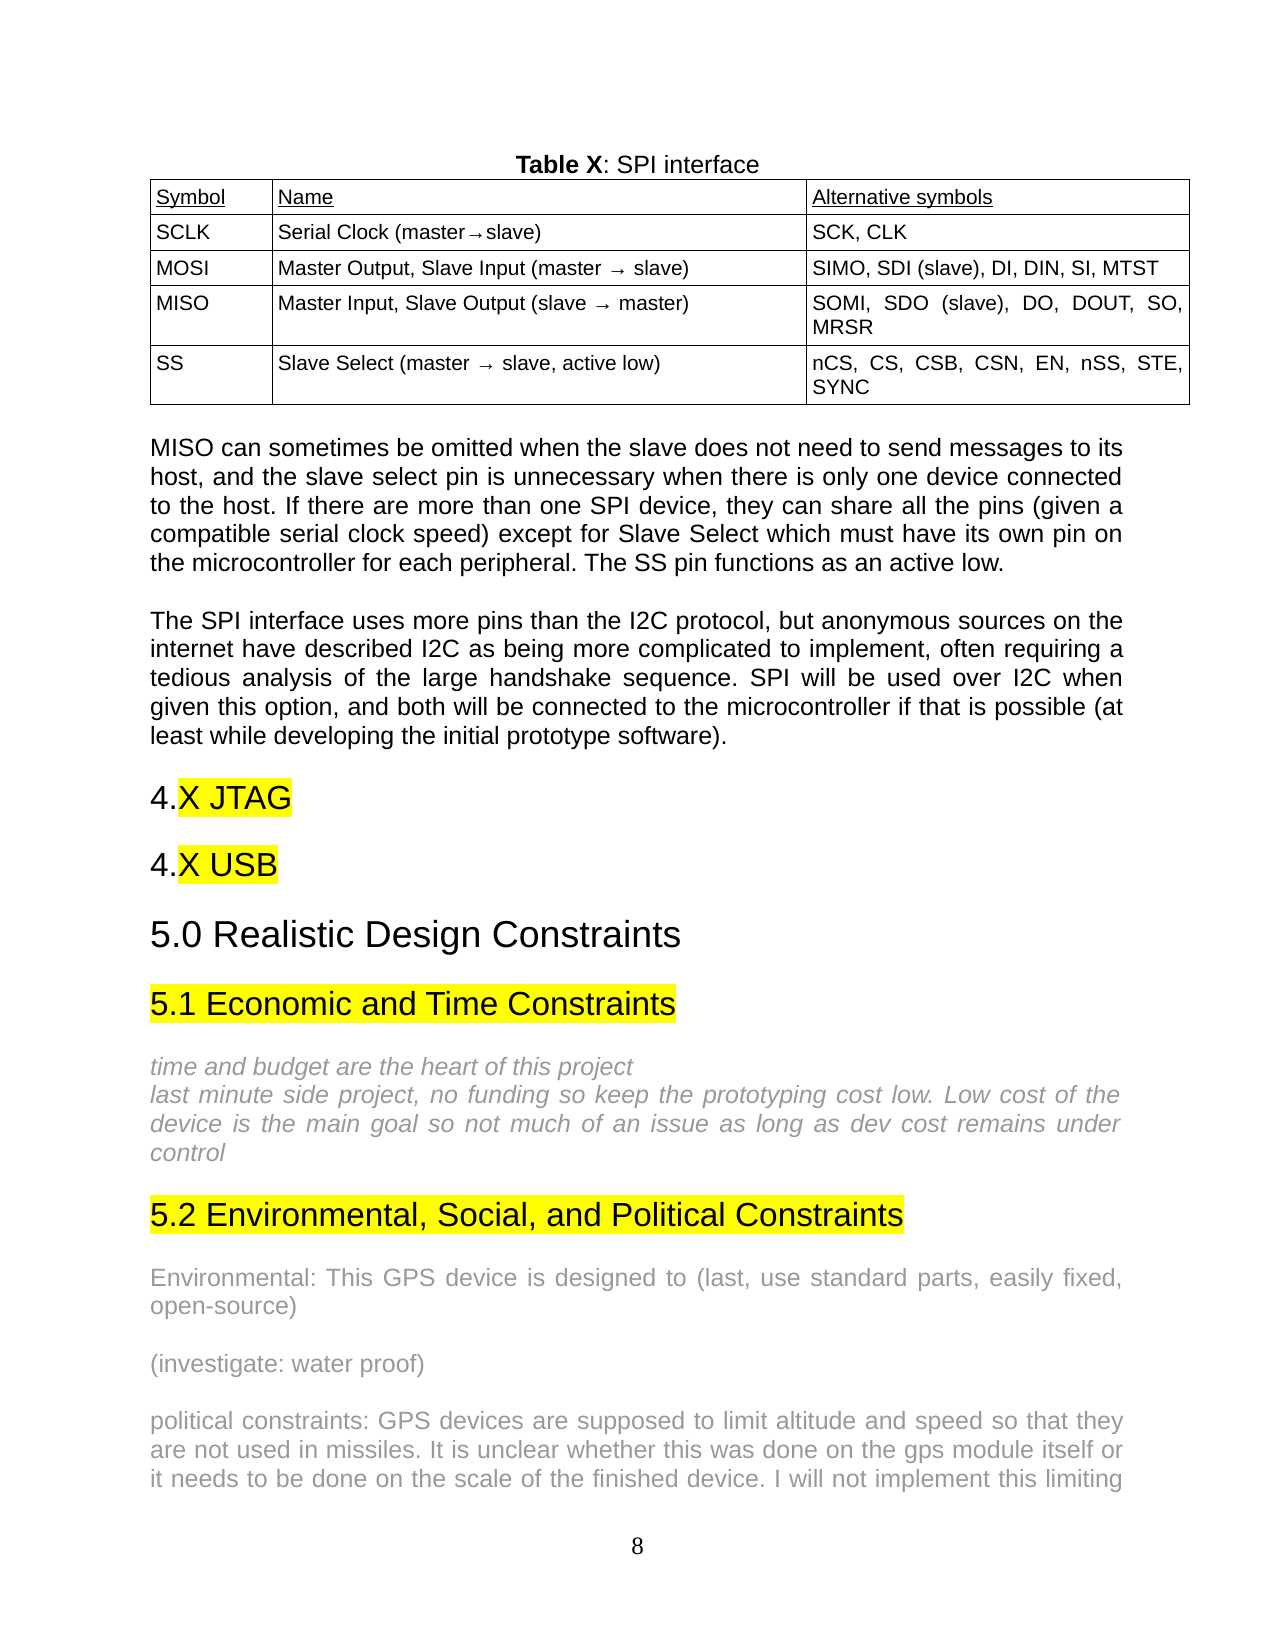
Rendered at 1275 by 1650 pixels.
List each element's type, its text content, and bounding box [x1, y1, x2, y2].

text last minute side project, no funding so keep the prototyping cost low. Low cost of the device is the main goal so not much of an issue as long as dev cost remains under control [150, 1080, 1125, 1167]
table_cell SCK, CLK [807, 215, 1189, 250]
table_cell MISO [151, 286, 272, 345]
table_cell MOSI [151, 251, 272, 285]
text (investigate: water proof) [150, 1349, 1125, 1377]
table_cell Slave Select (master → slave, active low) [273, 346, 806, 404]
text 5.0 Realistic Design Constraints [150, 912, 1125, 956]
table_cell SS [151, 346, 272, 404]
text The SPI interface uses more pins than the I2C protocol, but anonymous sources on the internet have described I2C as being more complicated to implement, often requiring a tedious analysis of the large handshake sequence. SPI will be used over I2C when given this option, and both will be connected to the microcontroller if that is possible (at least while developing the initial prototype software). [150, 606, 1125, 749]
table_cell SIMO, SDI (slave), DI, DIN, SI, MTST [807, 251, 1189, 285]
text 5.2 Environmental, Social, and Political Constraints [150, 1195, 1125, 1234]
text Table X: SPI interface [150, 150, 1125, 179]
table_cell Serial Clock (master→slave) [273, 215, 806, 250]
text time and budget are the heart of this project [150, 1052, 1125, 1080]
table_header Symbol [151, 180, 272, 214]
table_header Name [273, 180, 806, 214]
table_cell Master Input, Slave Output (slave → master) [273, 286, 806, 345]
text Environmental: This GPS device is designed to (last, use standard parts, easily fixed, open-source) [150, 1262, 1125, 1320]
text MISO can sometimes be omitted when the slave does not need to send messages to its host, and the slave select pin is unnecessary when there is only one device connected to the host. If there are more than one SPI device, they can share all the pins (given a compatible serial clock speed) except for Slave Select which must have its own pin on the microcontroller for each peripheral. The SS pin functions as an active low. [150, 433, 1125, 577]
text 4.X JTAG [150, 778, 1125, 817]
table_cell SCLK [151, 215, 272, 250]
table_cell SOMI, SDO (slave), DO, DOUT, SO, MRSR [807, 286, 1189, 345]
table_cell Master Output, Slave Input (master → slave) [273, 251, 806, 285]
table_cell nCS, CS, CSB, CSN, EN, nSS, STE, SYNC [807, 346, 1189, 404]
text 5.1 Economic and Time Constraints [150, 984, 1125, 1023]
text political constraints: GPS devices are supposed to limit altitude and speed so that they are not used in missiles. It is unclear whether this was done on the gps module itself or it needs to be done on the scale of the finished device. I will not implement this limiting [150, 1406, 1125, 1492]
text 4.X USB [150, 845, 1125, 884]
table_header Alternative symbols [807, 180, 1189, 214]
